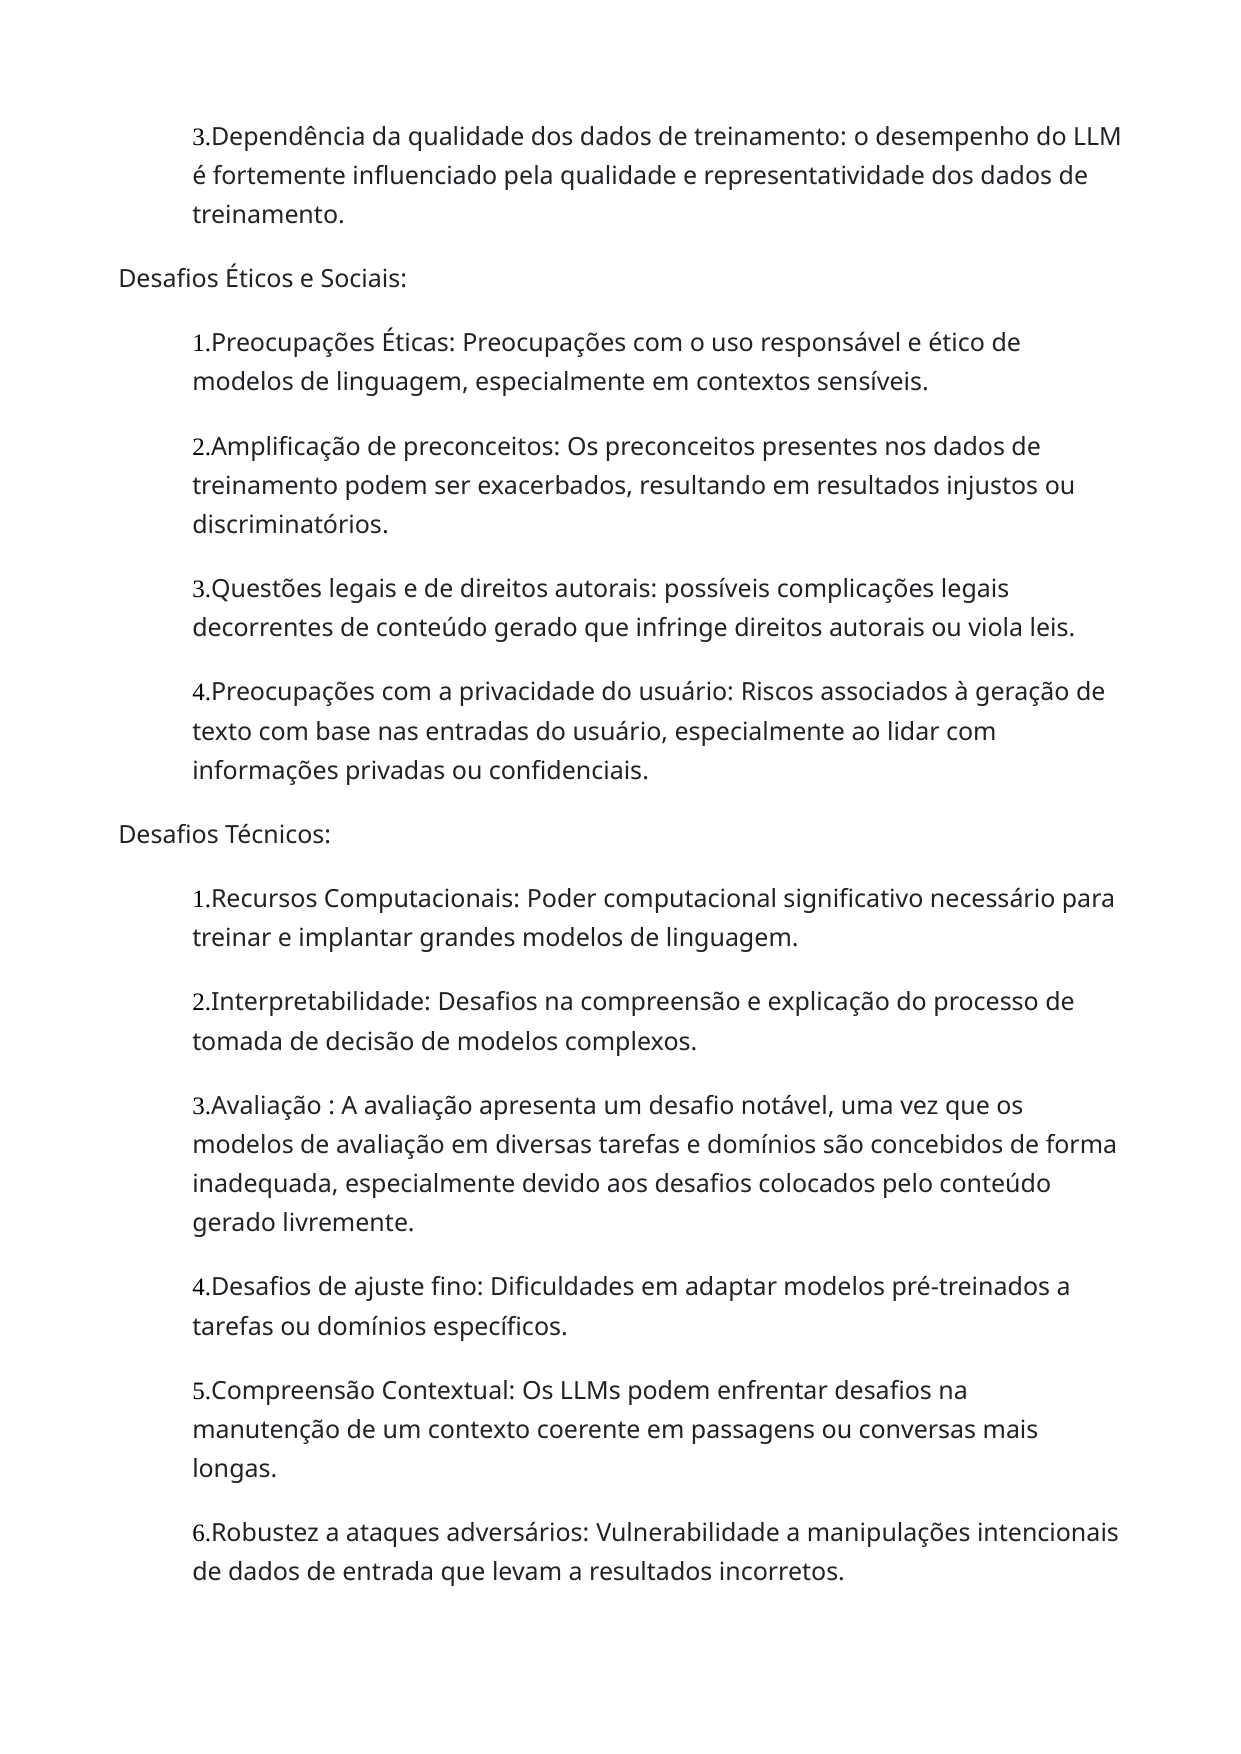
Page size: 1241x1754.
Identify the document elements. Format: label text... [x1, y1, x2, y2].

list Compreensão Contextual: Os LLMs podem enfrentar desafios na manutenção de um contexto coerente em passagens ou conversas mais longas. [118, 1372, 1122, 1485]
list Amplificação de preconceitos: Os preconceitos presentes nos dados de treinamento podem ser exacerbados, resultando em resultados injustos ou discriminatórios. [118, 428, 1122, 541]
list Interpretabilidade: Desafios na compreensão e explicação do processo de tomada de decisão de modelos complexos. [118, 984, 1122, 1057]
text Desafios Éticos e Sociais: [118, 261, 1122, 295]
list Preocupações Éticas: Preocupações com o uso responsável e ético de modelos de linguagem, especialmente em contextos sensíveis. [118, 325, 1122, 398]
list Preocupações com a privacidade do usuário: Riscos associados à geração de texto com base nas entradas do usuário, especialmente ao lidar com informações privadas ou confidenciais. [118, 674, 1122, 786]
list Dependência da qualidade dos dados de treinamento: o desempenho do LLM é fortemente influenciado pela qualidade e representatividade dos dados de treinamento. [118, 118, 1122, 231]
text Desafios Técnicos: [118, 816, 1122, 851]
list Avaliação : A avaliação apresenta um desafio notável, uma vez que os modelos de avaliação em diversas tarefas e domínios são concebidos de forma inadequada, especialmente devido aos desafios colocados pelo conteúdo gerado livremente. [118, 1087, 1122, 1239]
list Recursos Computacionais: Poder computacional significativo necessário para treinar e implantar grandes modelos de linguagem. [118, 881, 1122, 954]
list Desafios de ajuste fino: Dificuldades em adaptar modelos pré-treinados a tarefas ou domínios específicos. [118, 1269, 1122, 1342]
list Robustez a ataques adversários: Vulnerabilidade a manipulações intencionais de dados de entrada que levam a resultados incorretos. [118, 1515, 1122, 1588]
list Questões legais e de direitos autorais: possíveis complicações legais decorrentes de conteúdo gerado que infringe direitos autorais ou viola leis. [118, 571, 1122, 644]
